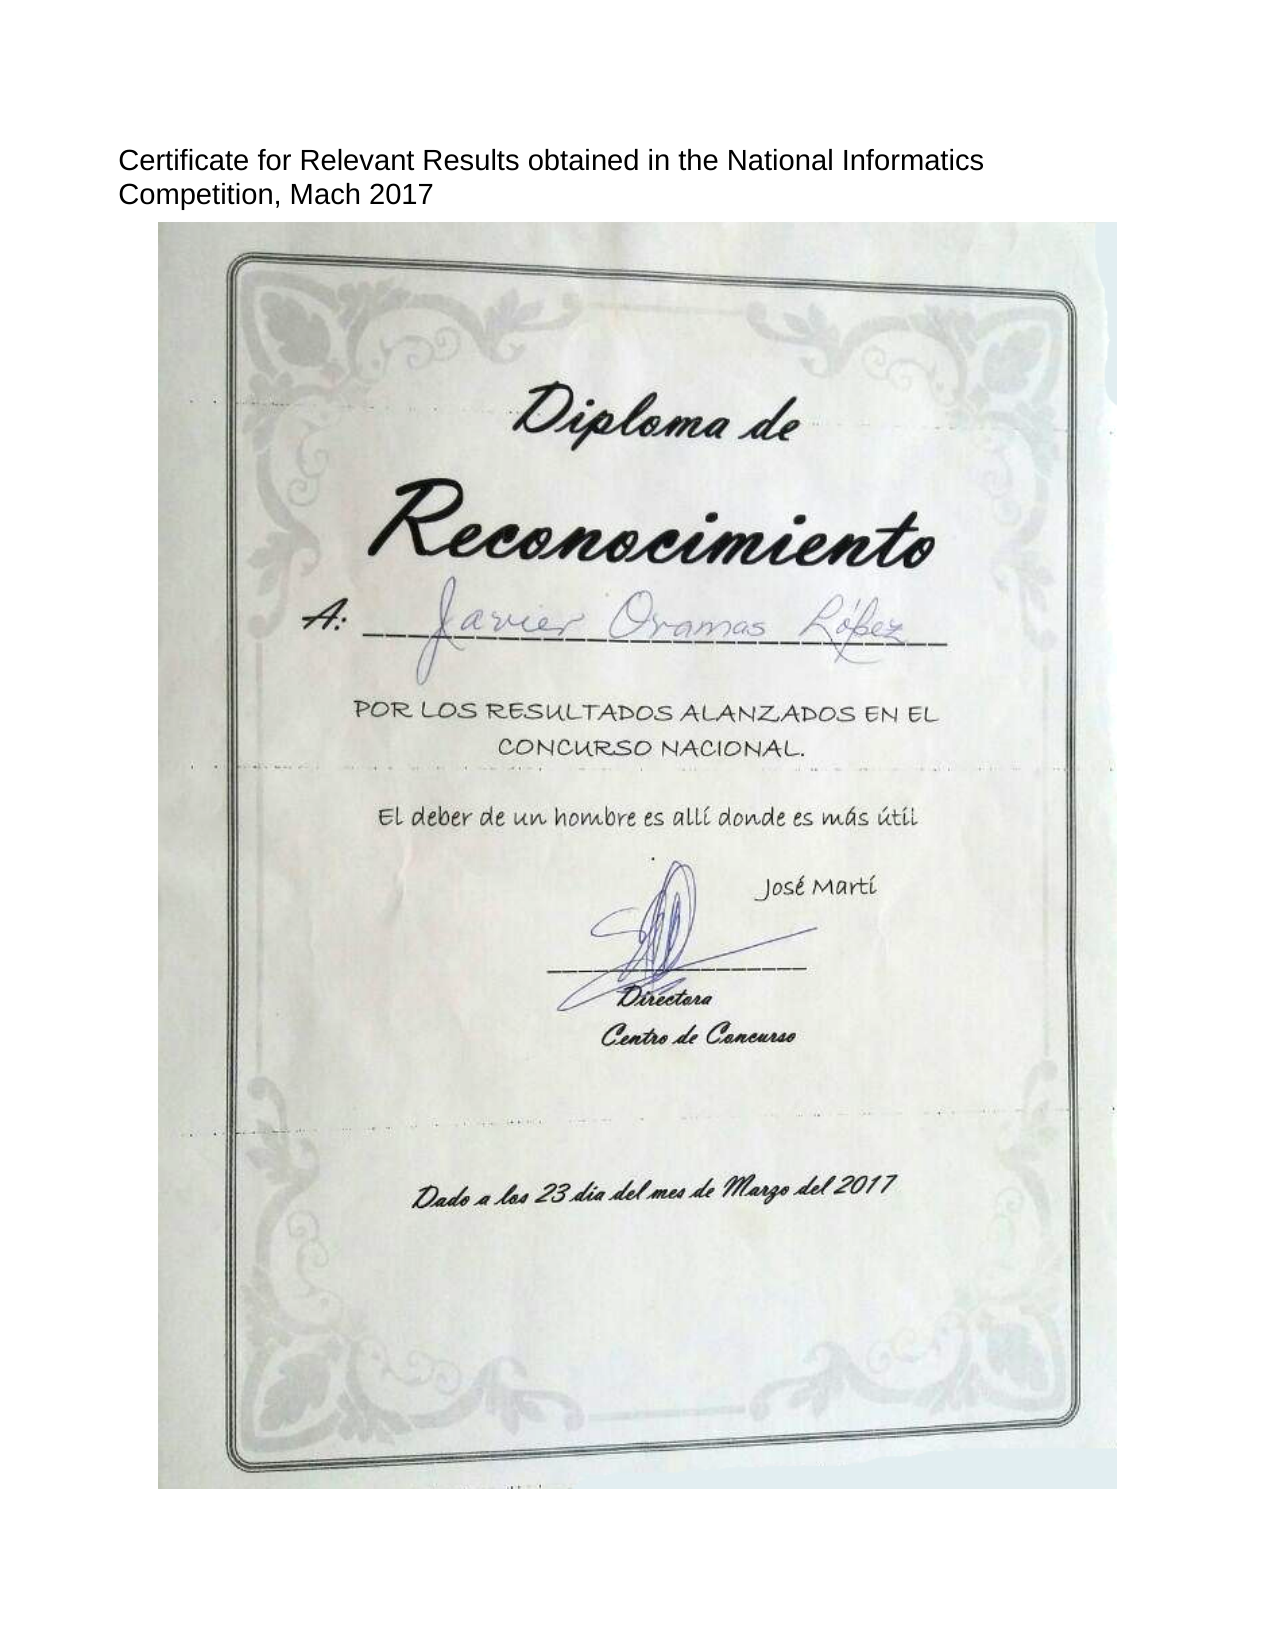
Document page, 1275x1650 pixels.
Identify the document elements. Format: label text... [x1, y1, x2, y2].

picture [158, 222, 1117, 1489]
subtitle Certificate for Relevant Results obtained in the National Informatics Competition, Mach 2017 [118, 143, 1157, 210]
